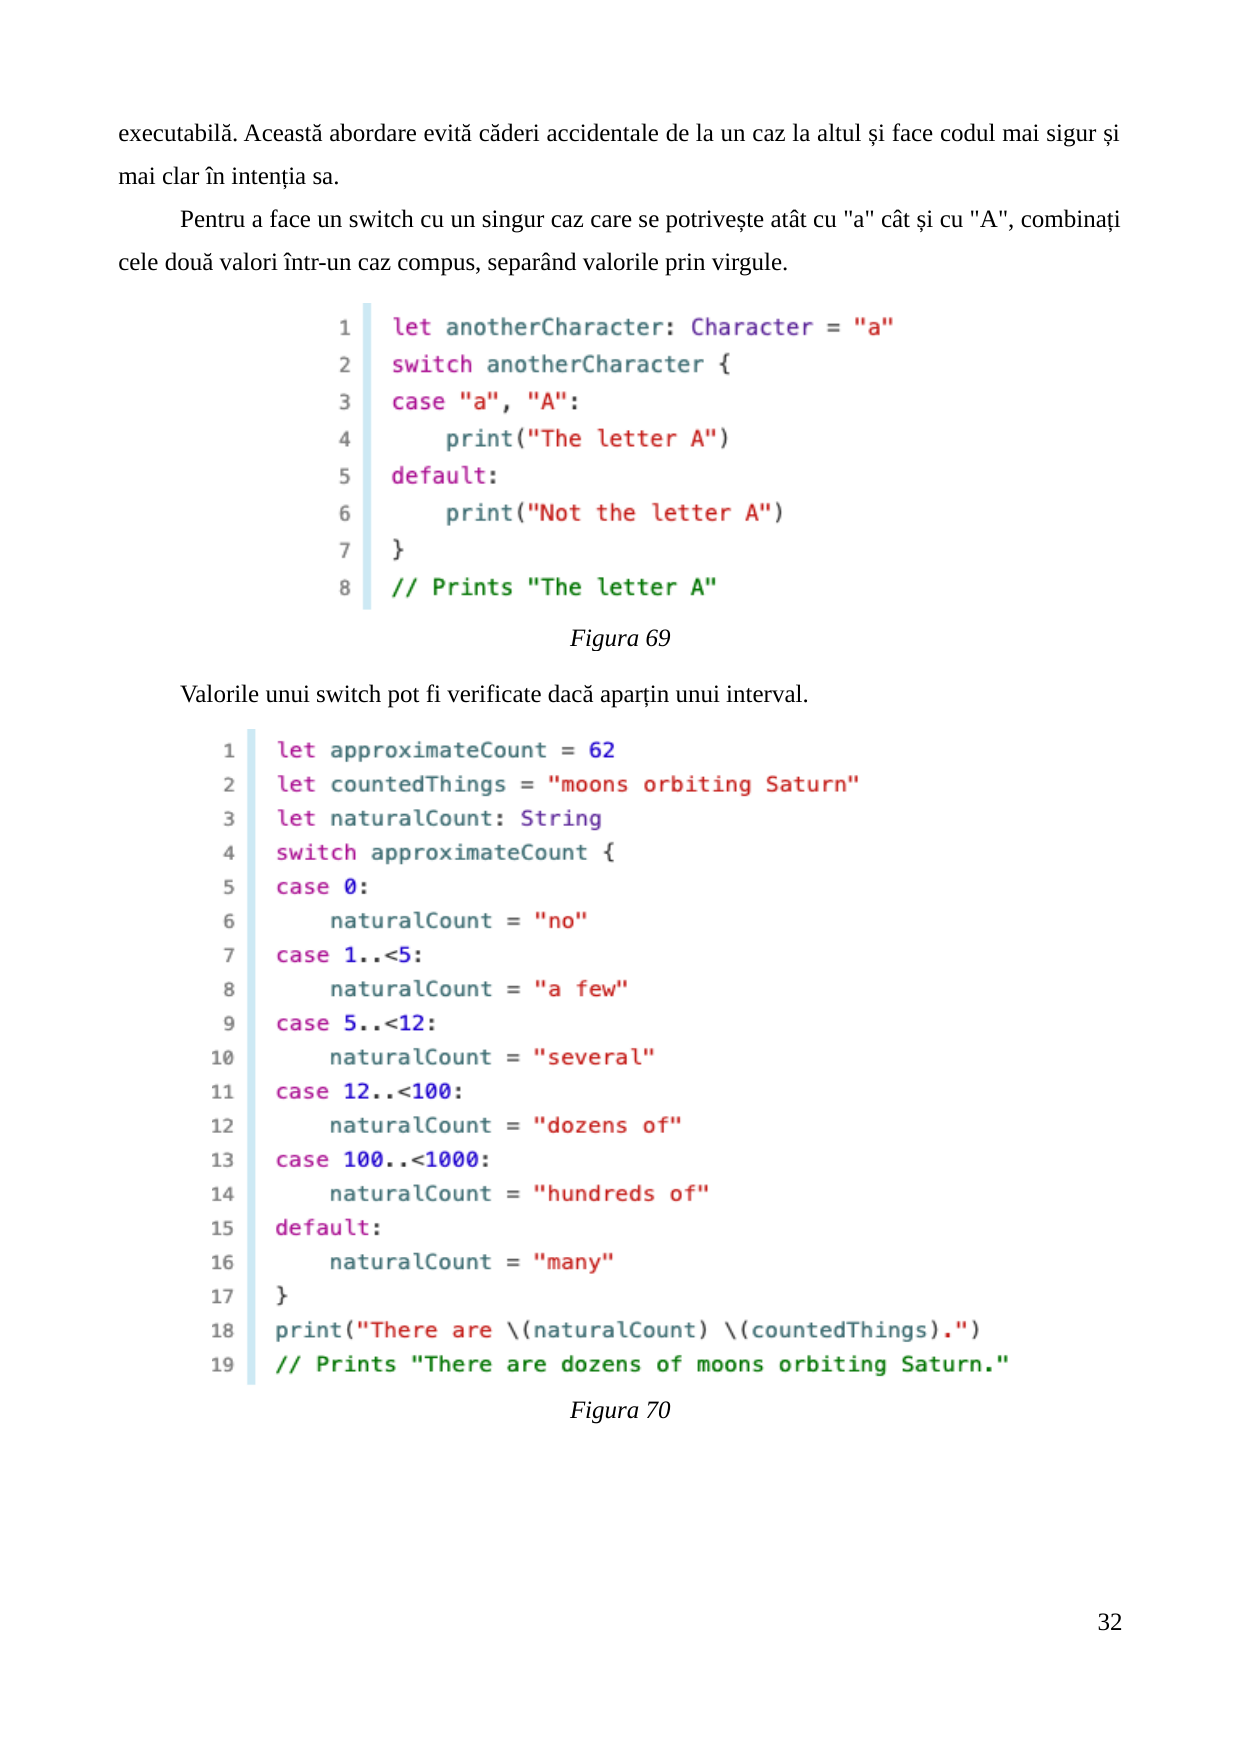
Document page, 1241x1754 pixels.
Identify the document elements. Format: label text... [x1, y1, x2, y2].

text Pentru a face un switch cu un singur caz care se potrivește atât cu "a" cât și cu "A", combinați cele două valori într-un caz compus, separând valorile prin virgule. [118, 204, 1122, 276]
text Figura 69 [331, 618, 909, 650]
picture [212, 729, 1029, 1391]
text Valorile unui switch pot fi verificate dacă aparțin unui interval. [118, 679, 1122, 707]
picture [331, 303, 909, 618]
text Figura 70 [212, 1391, 1028, 1424]
text executabilă. Această abordare evită căderi accidentale de la un caz la altul și face codul mai sigur și mai clar în intenția sa. [118, 118, 1122, 190]
